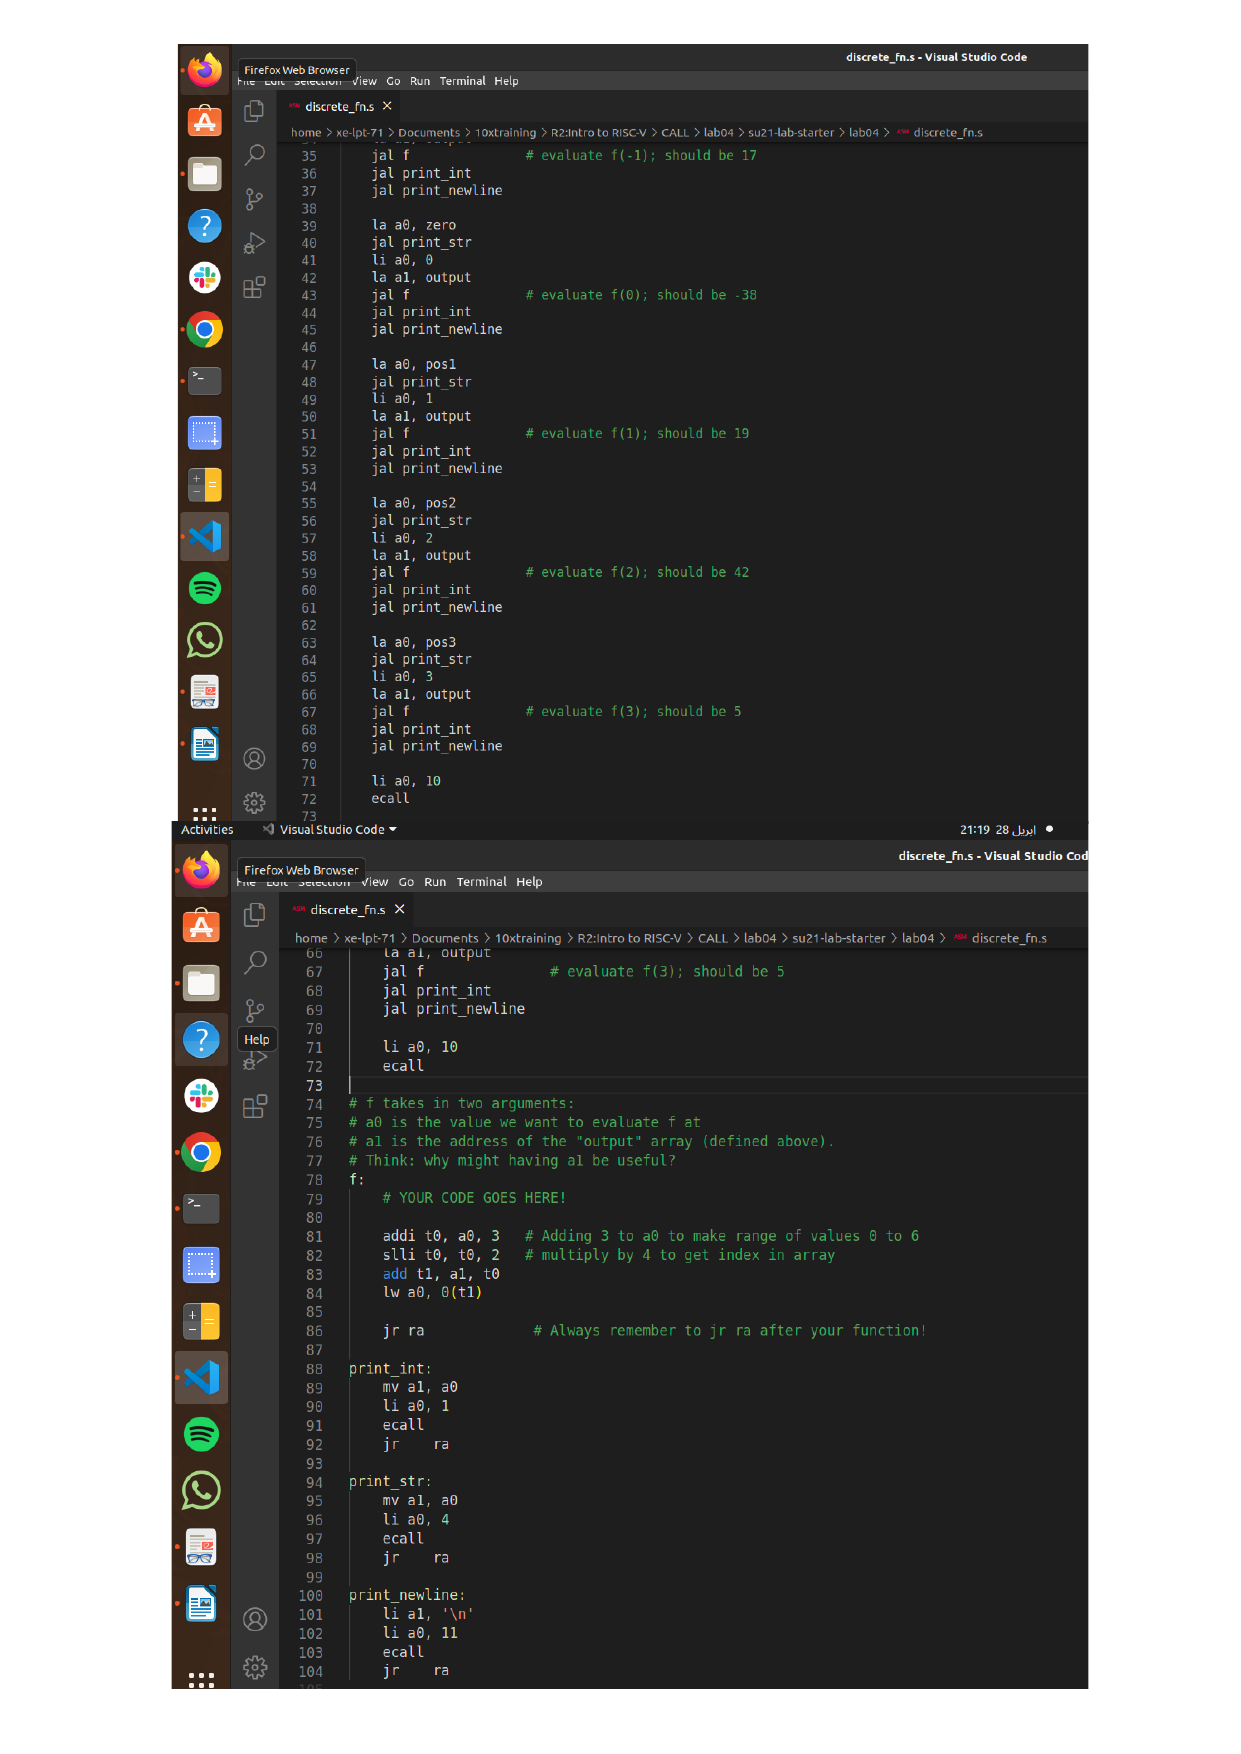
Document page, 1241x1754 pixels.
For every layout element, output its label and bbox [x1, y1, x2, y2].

picture [171, 44, 1089, 1689]
